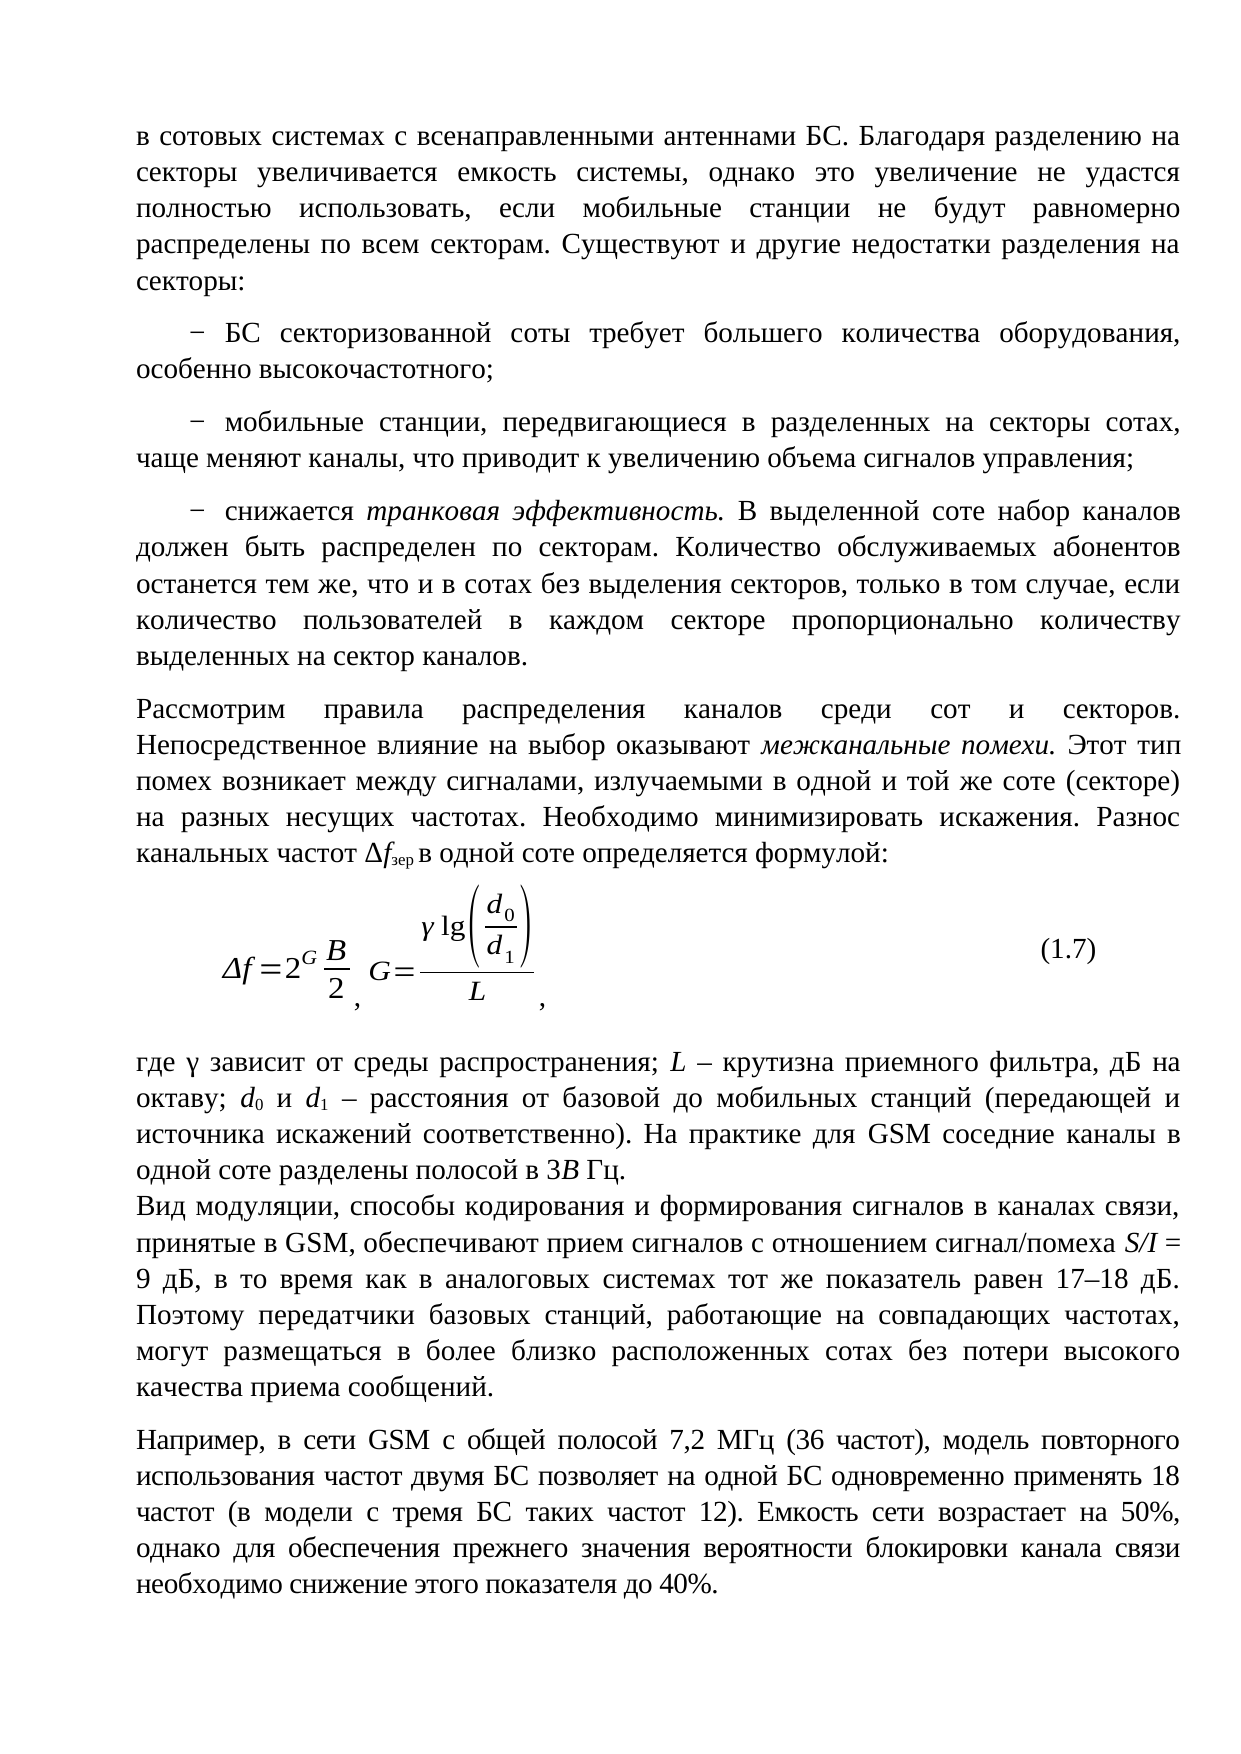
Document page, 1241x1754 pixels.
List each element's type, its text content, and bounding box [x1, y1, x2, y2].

list БС секторизованной соты требует большего количества оборудования, особенно высокочастотного; [136, 316, 1181, 385]
list снижается транковая эффективность. В выделенной соте набор каналов должен быть распределен по секторам. Количество обслуживаемых абонентов останется тем же, что и в сотах без выделения секторов, только в том случае, если количество пользователей в каждом секторе пропорционально количеству выделенных на сектор каналов. [136, 493, 1181, 672]
table_header , , [210, 884, 969, 1031]
table_header (1.7) [969, 884, 1107, 1031]
list мобильные станции, передвигающиеся в разделенных на секторы сотах, чаще меняют каналы, что приводит к увеличению объема сигналов управления; [136, 404, 1181, 474]
text Вид модуляции, способы кодирования и формирования сигналов в каналах связи, принятые в GSM, обеспечивают прием сигналов с отношением сигнал/помеха S/I = 9 дБ, в то время как в аналоговых системах тот же показатель равен 17–18 дБ. Поэтому передатчики базовых станций, работающие на совпадающих частотах, могут размещаться в более близко расположенных сотах без потери высокого качества приема сообщений. [136, 1188, 1181, 1403]
text Рассмотрим правила распределения каналов среди сот и секторов. Непосредственное влияние на выбор оказывают межканальные помехи. Этот тип помех возникает между сигналами, излучаемыми в одной и той же соте (секторе) на разных несущих частотах. Необходимо минимизировать искажения. Разнос канальных частот Δfзер в одной соте определяется формулой: [136, 691, 1181, 869]
text Например, в сети GSM с общей полосой 7,2 МГц (36 частот), модель повторного использования частот двумя БС позволяет на одной БС одновременно применять 18 частот (в модели с тремя БС таких частот 12). Емкость сети возрастает на 50%, однако для обеспечения прежнего значения вероятности блокировки канала связи необходимо снижение этого показателя до 40%. [136, 1422, 1181, 1600]
text где γ зависит от среды распространения; L – крутизна приемного фильтра, дБ на октаву; d0 и d1 – расстояния от базовой до мобильных станций (передающей и источника искажений соответственно). На практике для GSM соседние каналы в одной соте разделены полосой в 3В Гц. [136, 1044, 1181, 1186]
text в сотовых системах с всенаправленными антеннами БС. Благодаря разделению на секторы увеличивается емкость системы, однако это увеличение не удастся полностью использовать, если мобильные станции не будут равномерно распределены по всем секторам. Существуют и другие недостатки разделения на секторы: [136, 118, 1181, 296]
